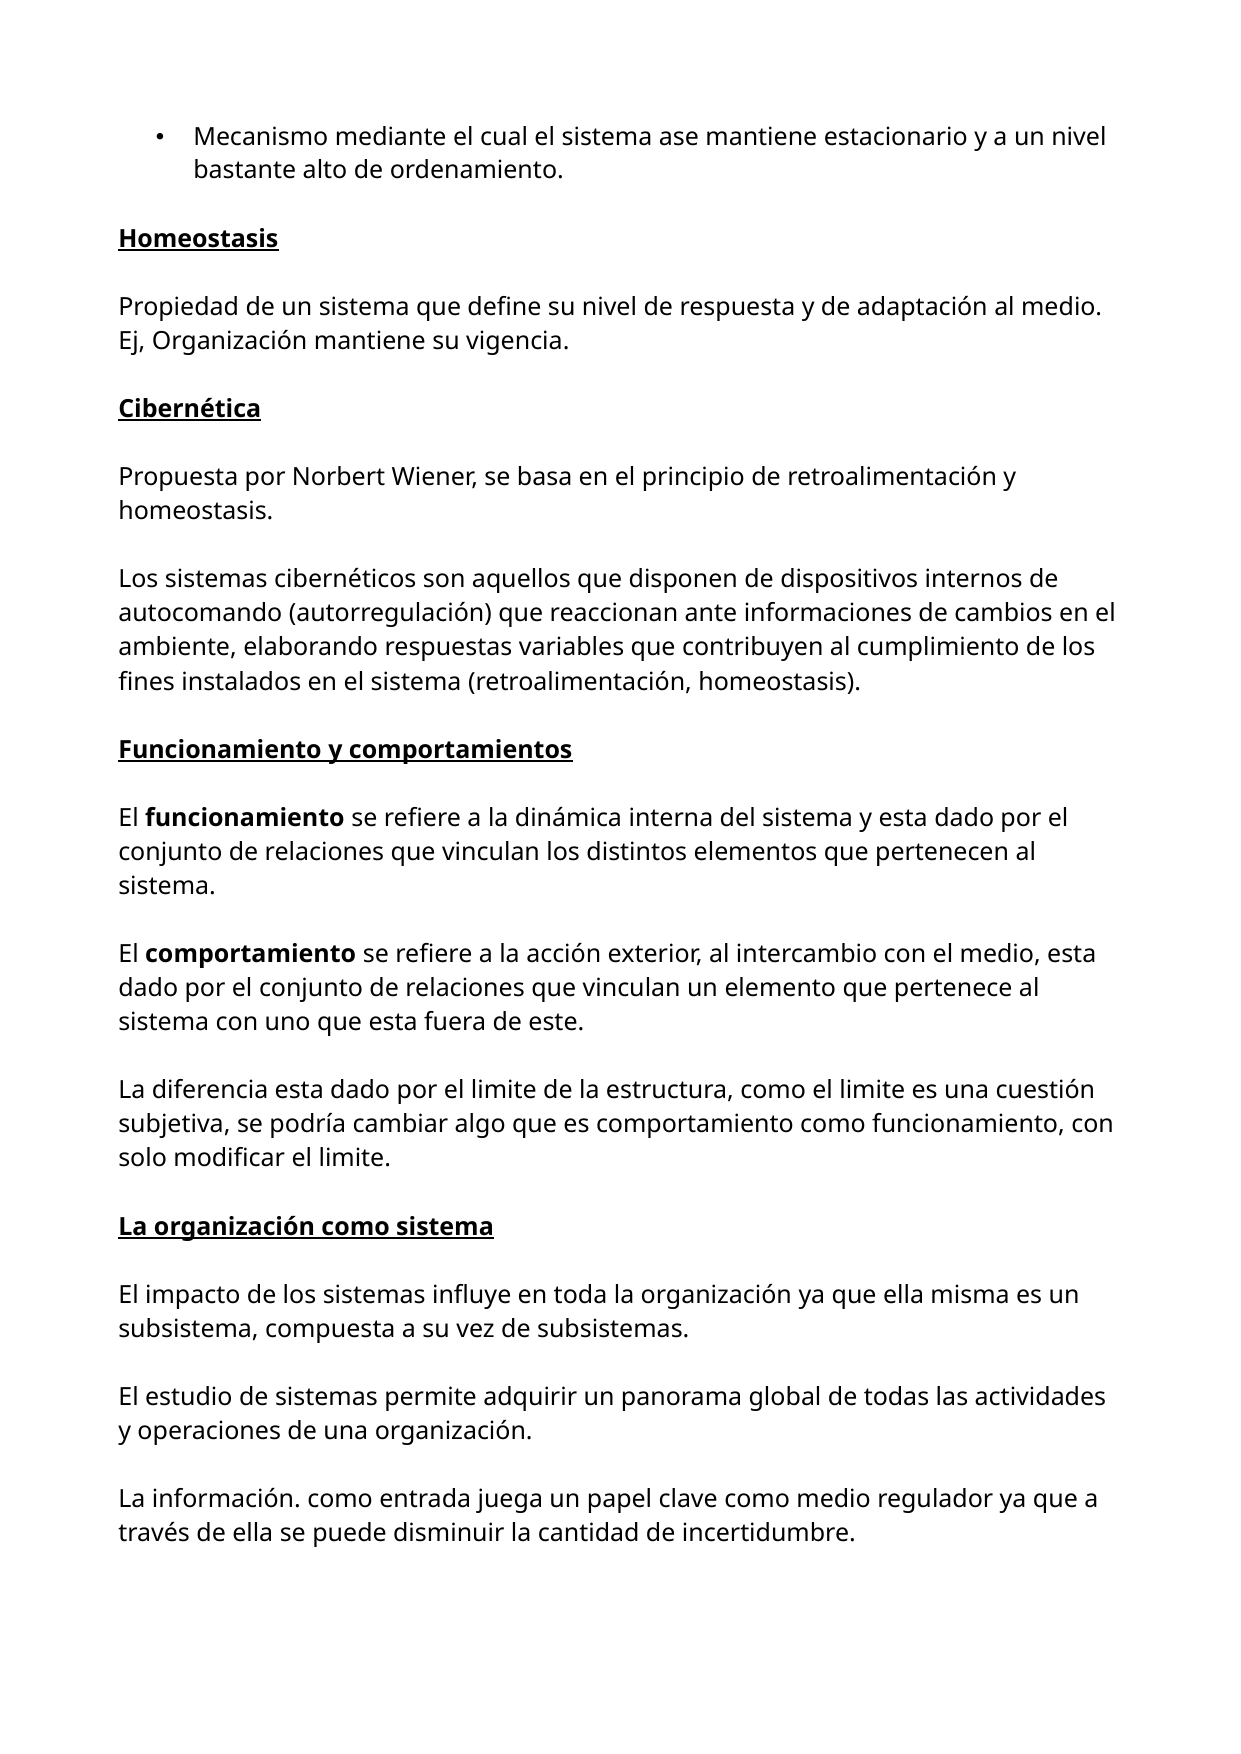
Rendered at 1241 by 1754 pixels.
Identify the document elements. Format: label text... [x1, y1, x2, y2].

text Cibernética [118, 391, 1122, 425]
text Propuesta por Norbert Wiener, se basa en el principio de retroalimentación y homeostasis. [118, 459, 1122, 527]
text Los sistemas cibernéticos son aquellos que disponen de dispositivos internos de autocomando (autorregulación) que reaccionan ante informaciones de cambios en el ambiente, elaborando respuestas variables que contribuyen al cumplimiento de los fines instalados en el sistema (retroalimentación, homeostasis). [118, 561, 1122, 697]
text Propiedad de un sistema que define su nivel de respuesta y de adaptación al medio. Ej, Organización mantiene su vigencia. [118, 288, 1122, 357]
text El impacto de los sistemas influye en toda la organización ya que ella misma es un subsistema, compuesta a su vez de subsistemas. [118, 1276, 1122, 1344]
text La información. como entrada juega un papel clave como medio regulador ya que a través de ella se puede disminuir la cantidad de incertidumbre. [118, 1481, 1122, 1549]
text Homeostasis [118, 220, 1122, 254]
text La organización como sistema [118, 1208, 1122, 1242]
text La diferencia esta dado por el limite de la estructura, como el limite es una cuestión subjetiva, se podría cambiar algo que es comportamiento como funcionamiento, con solo modificar el limite. [118, 1072, 1122, 1174]
text Funcionamiento y comportamientos [118, 731, 1122, 765]
list Mecanismo mediante el cual el sistema ase mantiene estacionario y a un nivel bastante alto de ordenamiento. [156, 118, 1122, 186]
text El comportamiento se refiere a la acción exterior, al intercambio con el medio, esta dado por el conjunto de relaciones que vinculan un elemento que pertenece al sistema con uno que esta fuera de este. [118, 936, 1122, 1038]
text El estudio de sistemas permite adquirir un panorama global de todas las actividades y operaciones de una organización. [118, 1378, 1122, 1447]
text El funcionamiento se refiere a la dinámica interna del sistema y esta dado por el conjunto de relaciones que vinculan los distintos elementos que pertenecen al sistema. [118, 799, 1122, 902]
